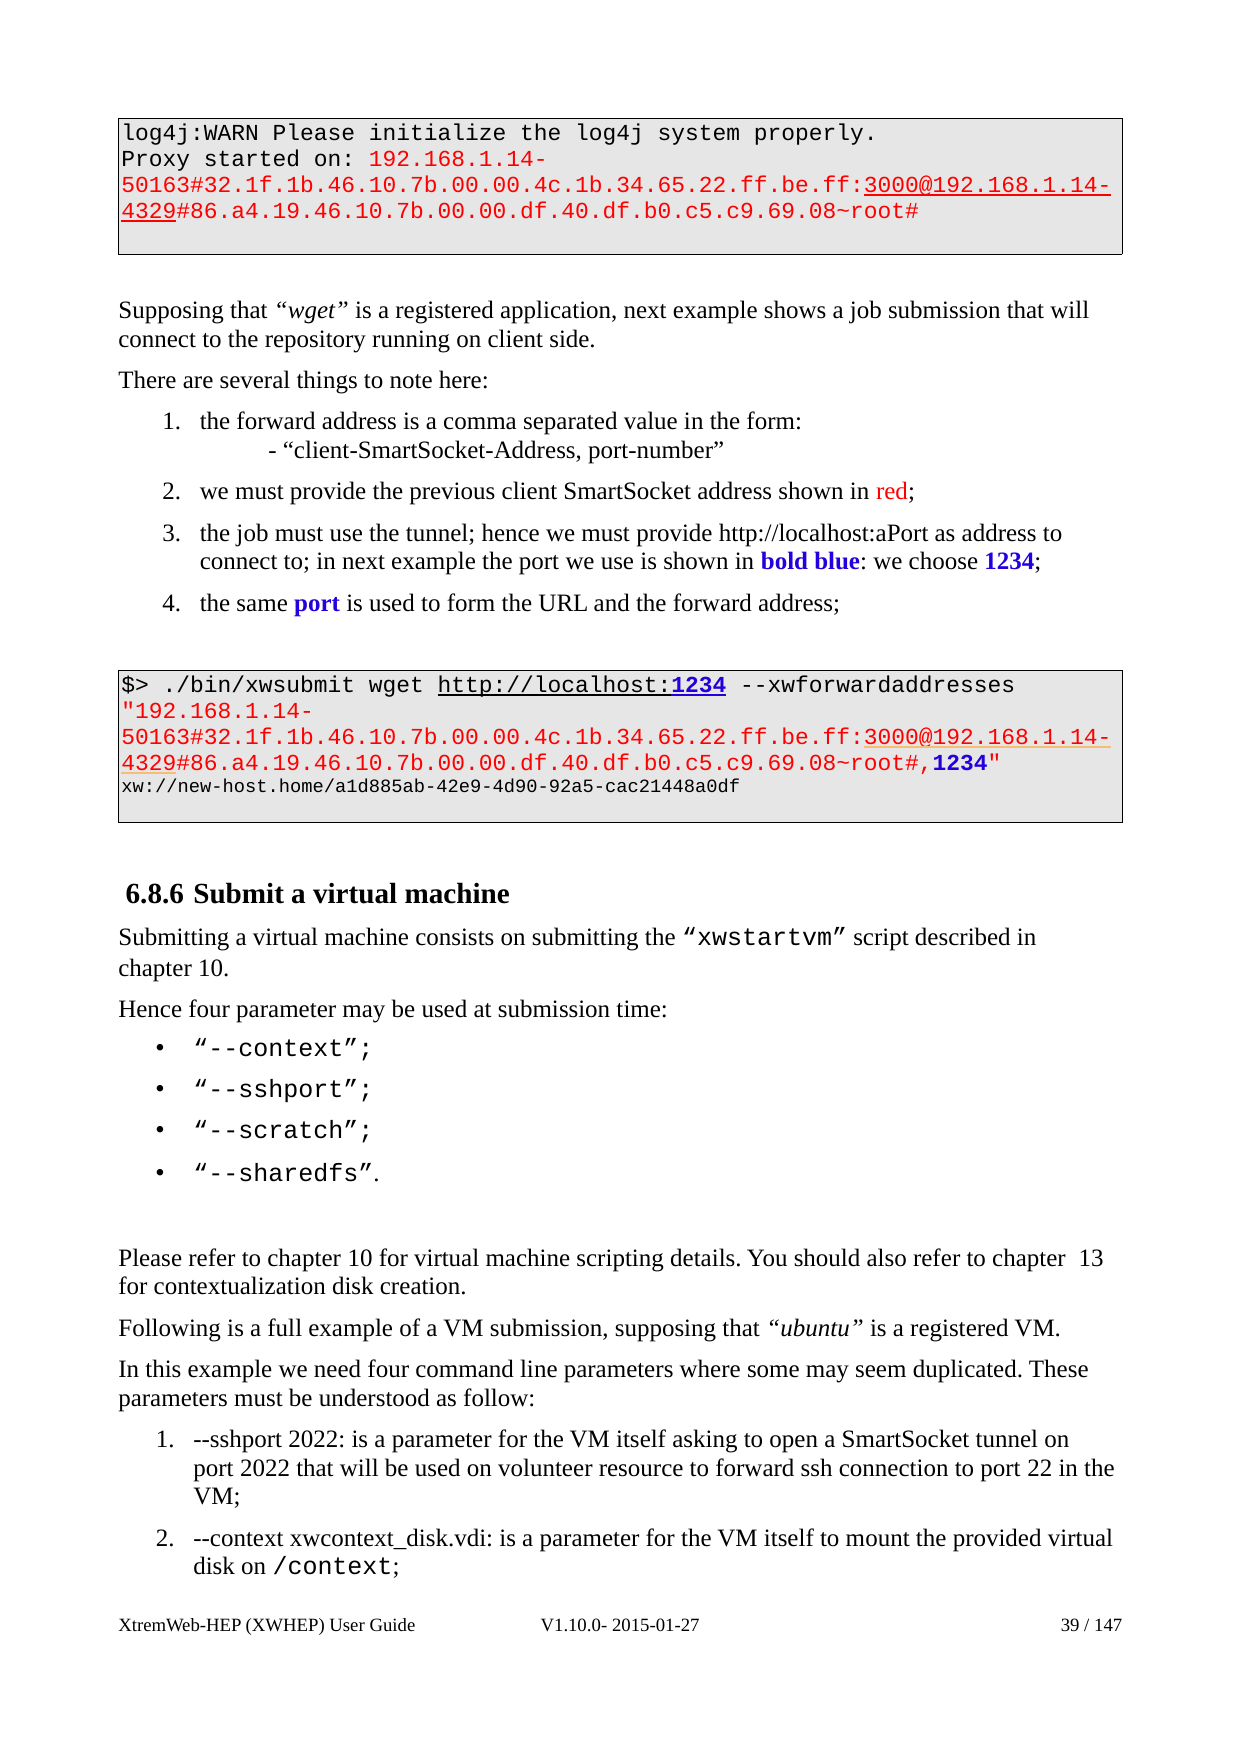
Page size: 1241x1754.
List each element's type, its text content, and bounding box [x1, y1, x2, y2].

text $> ./bin/xwsubmit wget http://localhost:1234 --xwforwardaddresses "192.168.1.14-50163#32.1f.1b.46.10.7b.00.00.4c.1b.34.65.22.ff.be.ff:3000@192.168.1.14-4329#86.a4.19.46.10.7b.00.00.df.40.df.b0.c5.c9.69.08~root#,1234" [119, 671, 1122, 774]
text Following is a full example of a VM submission, supposing that “ubuntu” is a registered VM. [118, 1313, 1122, 1341]
text Hence four parameter may be used at submission time: [118, 994, 1122, 1023]
list “--sshport”; [156, 1076, 1122, 1105]
text log4j:WARN Please initialize the log4j system properly. [119, 119, 1122, 144]
text Supposing that “wget” is a registered application, next example shows a job submission that will connect to the repository running on client side. [118, 295, 1122, 353]
subtitle Submit a virtual machine [118, 876, 1122, 910]
list --context xwcontext_disk.vdi: is a parameter for the VM itself to mount the provided virtual disk on /context; [156, 1523, 1122, 1582]
text There are several things to note here: [118, 365, 1122, 394]
text Please refer to chapter 10 for virtual machine scripting details. You should also refer to chapter 13 for contextualization disk creation. [118, 1243, 1122, 1300]
list the forward address is a comma separated value in the form: - “client-SmartSocket-Address, port-number” [162, 406, 1122, 464]
text xw://new-host.home/a1d885ab-42e9-4d90-92a5-cac21448a0df [119, 774, 1122, 795]
text Submitting a virtual machine consists on submitting the “xwstartvm” script described in chapter 10. [118, 922, 1122, 982]
list we must provide the previous client SmartSocket address shown in red; [162, 476, 1122, 505]
text In this example we need four command line parameters where some may seem duplicated. These parameters must be understood as follow: [118, 1354, 1122, 1411]
list --sshport 2022: is a parameter for the VM itself asking to open a SmartSocket tunnel on port 2022 that will be used on volunteer resource to forward ssh connection to port 22 in the VM; [156, 1424, 1122, 1510]
list the same port is used to form the URL and the forward address; [162, 588, 1122, 616]
text Proxy started on: 192.168.1.14-50163#32.1f.1b.46.10.7b.00.00.4c.1b.34.65.22.ff.be.ff:3000@192.168.1.14-4329#86.a4.19.46.10.7b.00.00.df.40.df.b0.c5.c9.69.08~root# [119, 144, 1122, 222]
list “--context”; [156, 1036, 1122, 1064]
list the job must use the tunnel; hence we must provide http://localhost:aPort as address to connect to; in next example the port we use is shown in bold blue: we choose 1234; [162, 518, 1122, 575]
list “--scratch”; [156, 1117, 1122, 1146]
list “--sharedfs”. [156, 1158, 1122, 1189]
